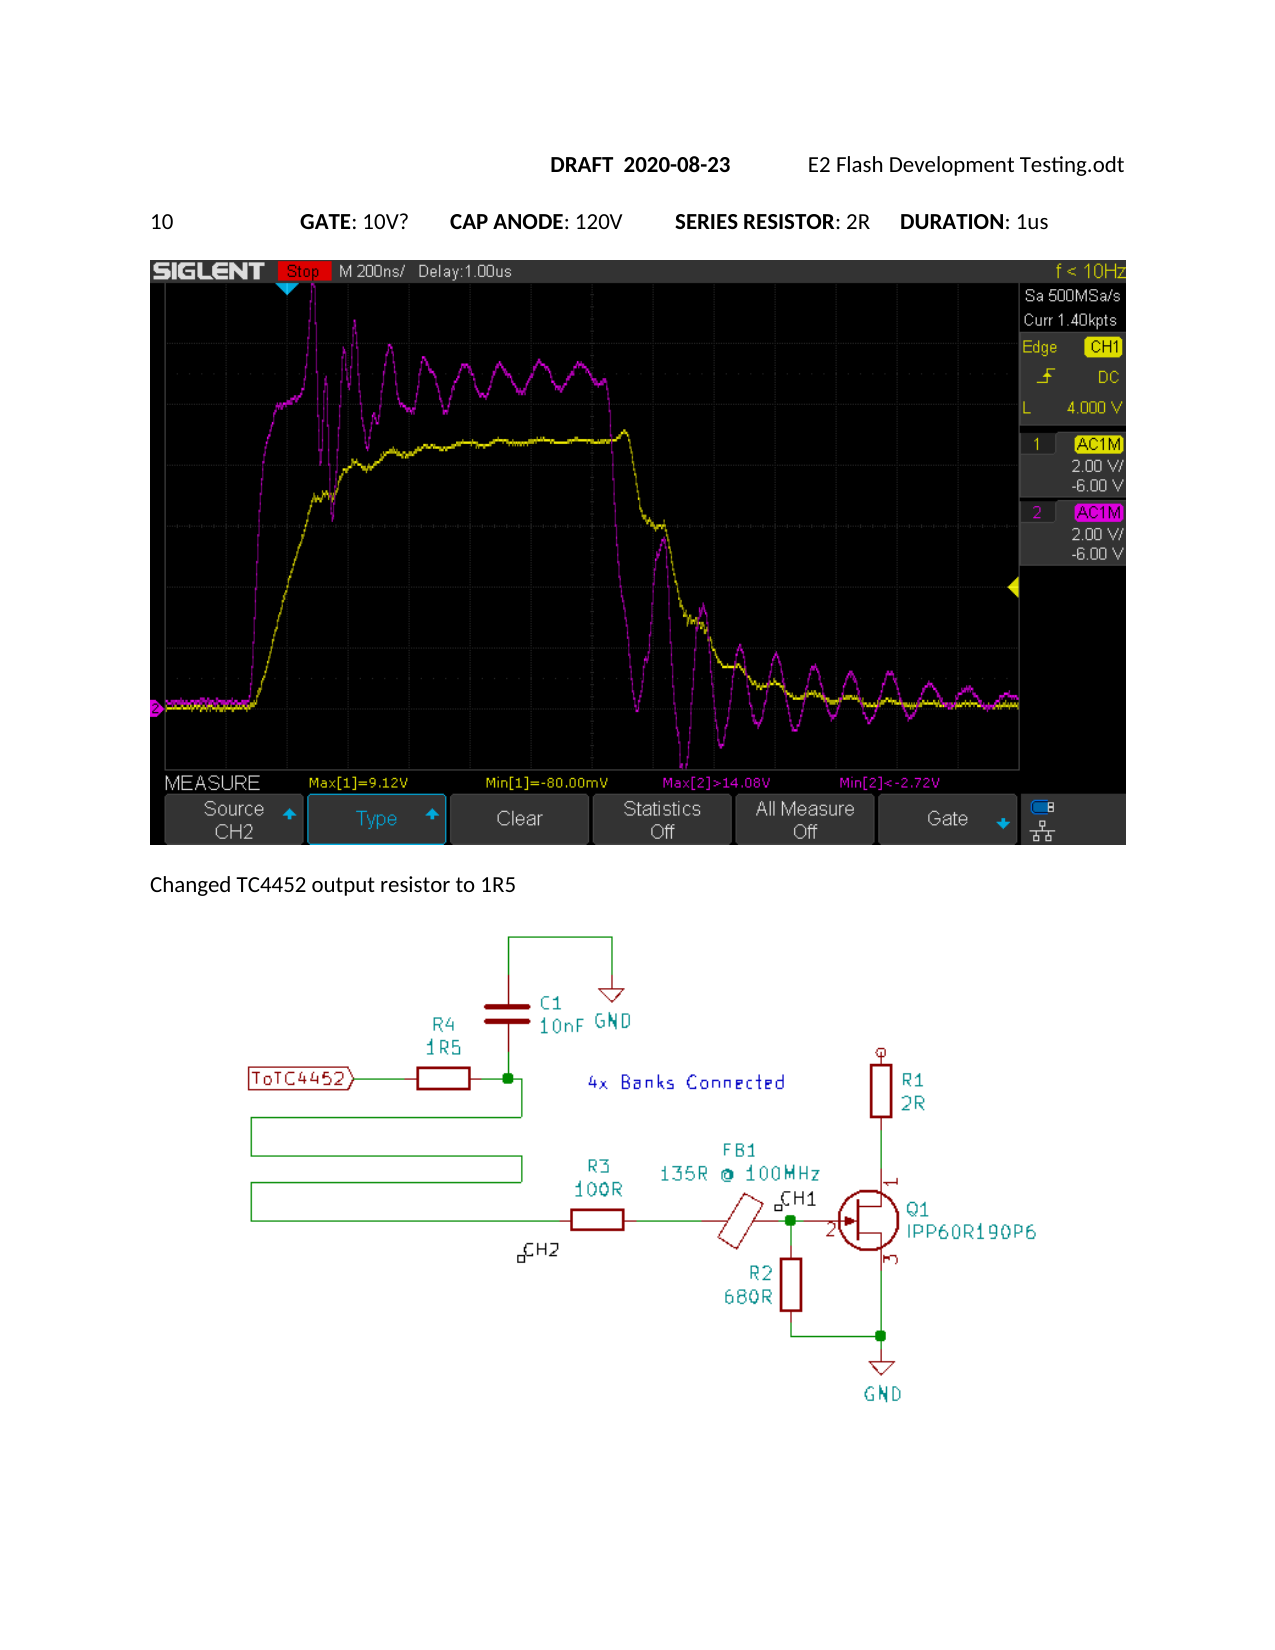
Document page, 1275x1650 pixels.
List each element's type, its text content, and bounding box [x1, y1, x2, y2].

picture [150, 260, 1126, 845]
text 10 GATE: 10V? CAP ANODE: 120V SERIES RESISTOR: 2R DURATION: 1us [150, 207, 1125, 236]
picture [211, 922, 1064, 1413]
picture [309, 796, 444, 843]
text Changed TC4452 output resistor to 1R5 [150, 870, 1125, 898]
